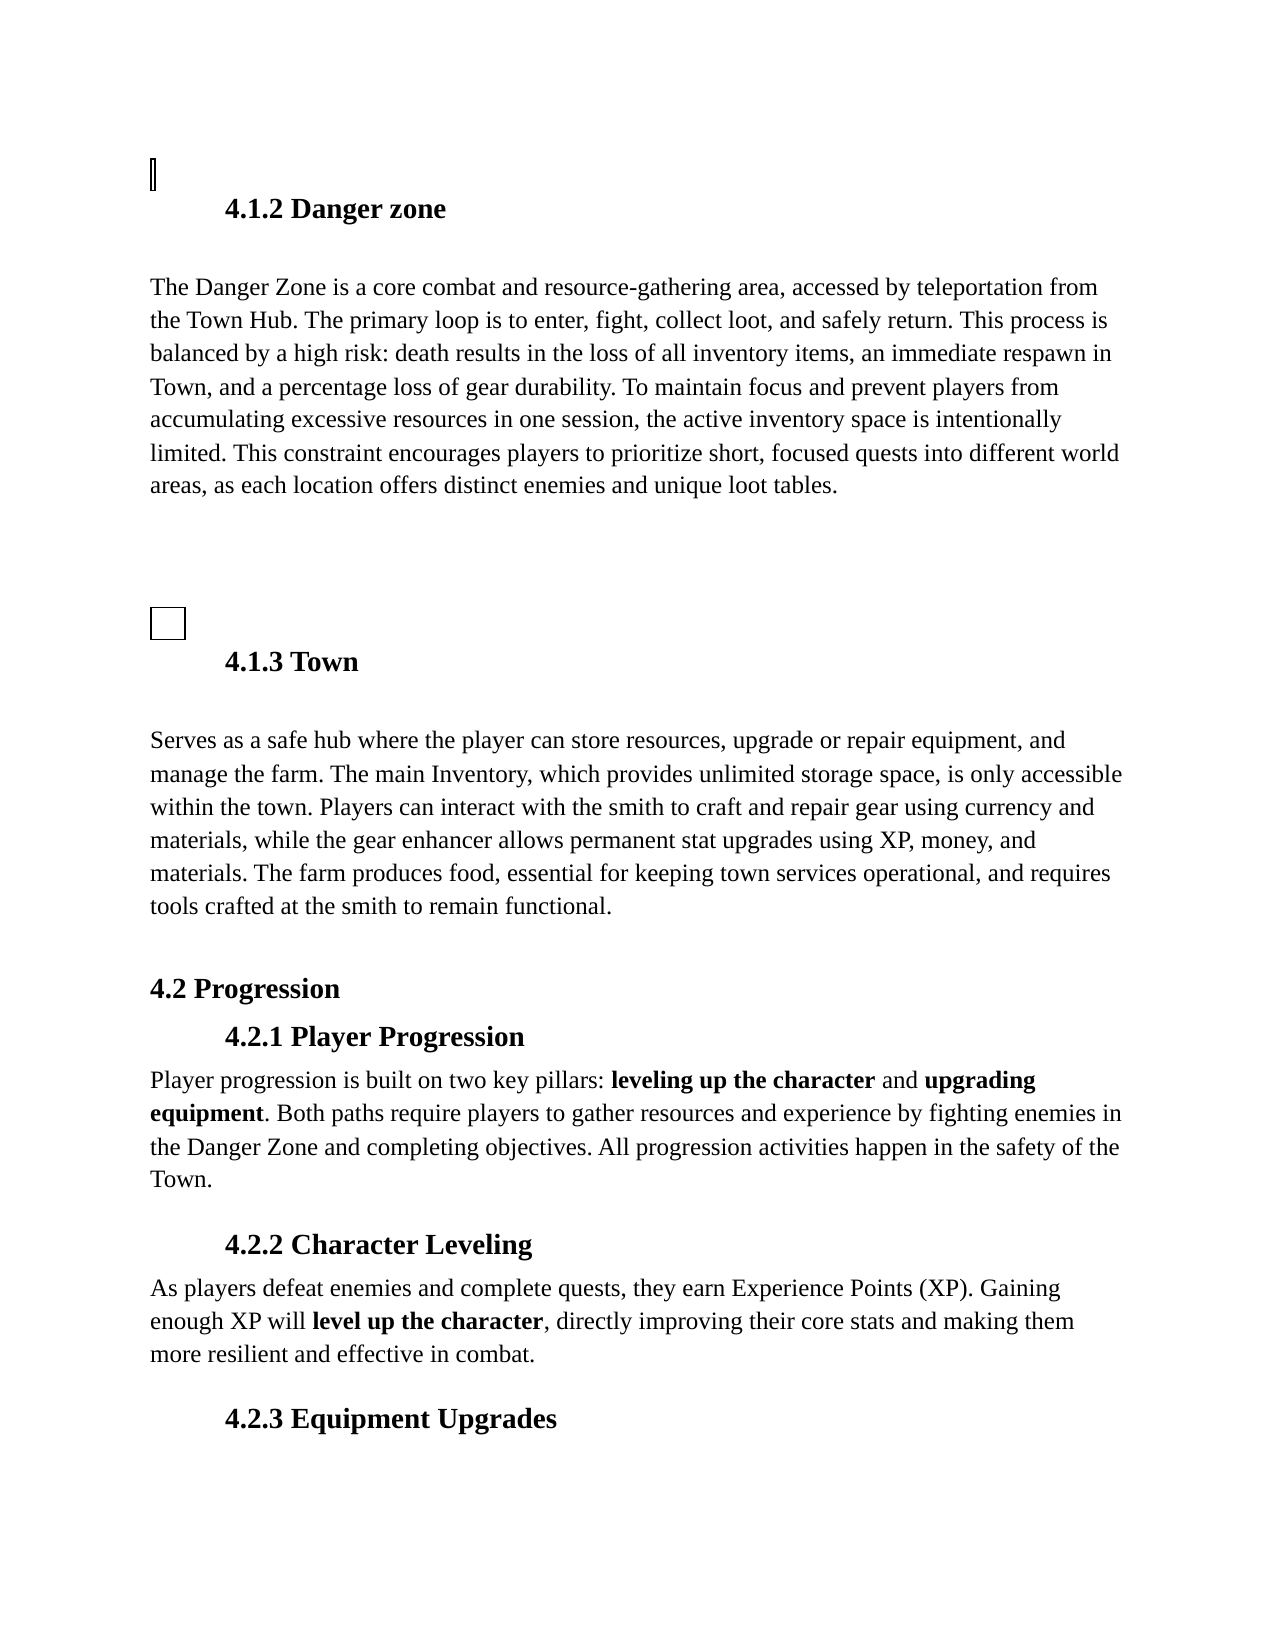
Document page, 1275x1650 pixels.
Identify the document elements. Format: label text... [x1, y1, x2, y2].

subtitle 4.2.1 Player Progression [150, 1019, 1125, 1053]
subtitle 4.2 Progression [150, 971, 1125, 1005]
subtitle 4.2.3 Equipment Upgrades [150, 1401, 1125, 1434]
subtitle 4.1.3 Town [150, 599, 1125, 678]
text Player progression is built on two key pillars: leveling up the character and upgrading equipment. Both paths require players to gather resources and experience by fighting enemies in the Danger Zone and completing objectives. All progression activities happen in the safety of the Town. [150, 1066, 1125, 1193]
subtitle 4.1.2 Danger zone [150, 150, 1125, 225]
text Serves as a safe hub where the player can store resources, upgrade or repair equipment, and manage the farm. The main Inventory, which provides unlimited storage space, is only accessible within the town. Players can interact with the smith to craft and repair gear using currency and materials, while the gear enhancer allows permanent stat upgrades using XP, money, and materials. The farm produces food, essential for keeping town services operational, and requires tools crafted at the smith to remain functional. [150, 726, 1125, 919]
text As players defeat enemies and complete quests, they earn Experience Points (XP). Gaining enough XP will level up the character, directly improving their core stats and making them more resilient and effective in combat. [150, 1273, 1125, 1368]
subtitle 4.2.2 Character Leveling [150, 1227, 1125, 1260]
text The Danger Zone is a core combat and resource-gathering area, accessed by teleportation from the Town Hub. The primary loop is to enter, fight, collect loot, and safely return. This process is balanced by a high risk: death results in the loss of all inventory items, an immediate respawn in Town, and a percentage loss of gear durability. To maintain focus and prevent players from accumulating excessive resources in one session, the active inventory space is intentionally limited. This constraint encourages players to prioritize short, focused quests into different world areas, as each location offers distinct enemies and unique loot tables. [150, 272, 1125, 499]
